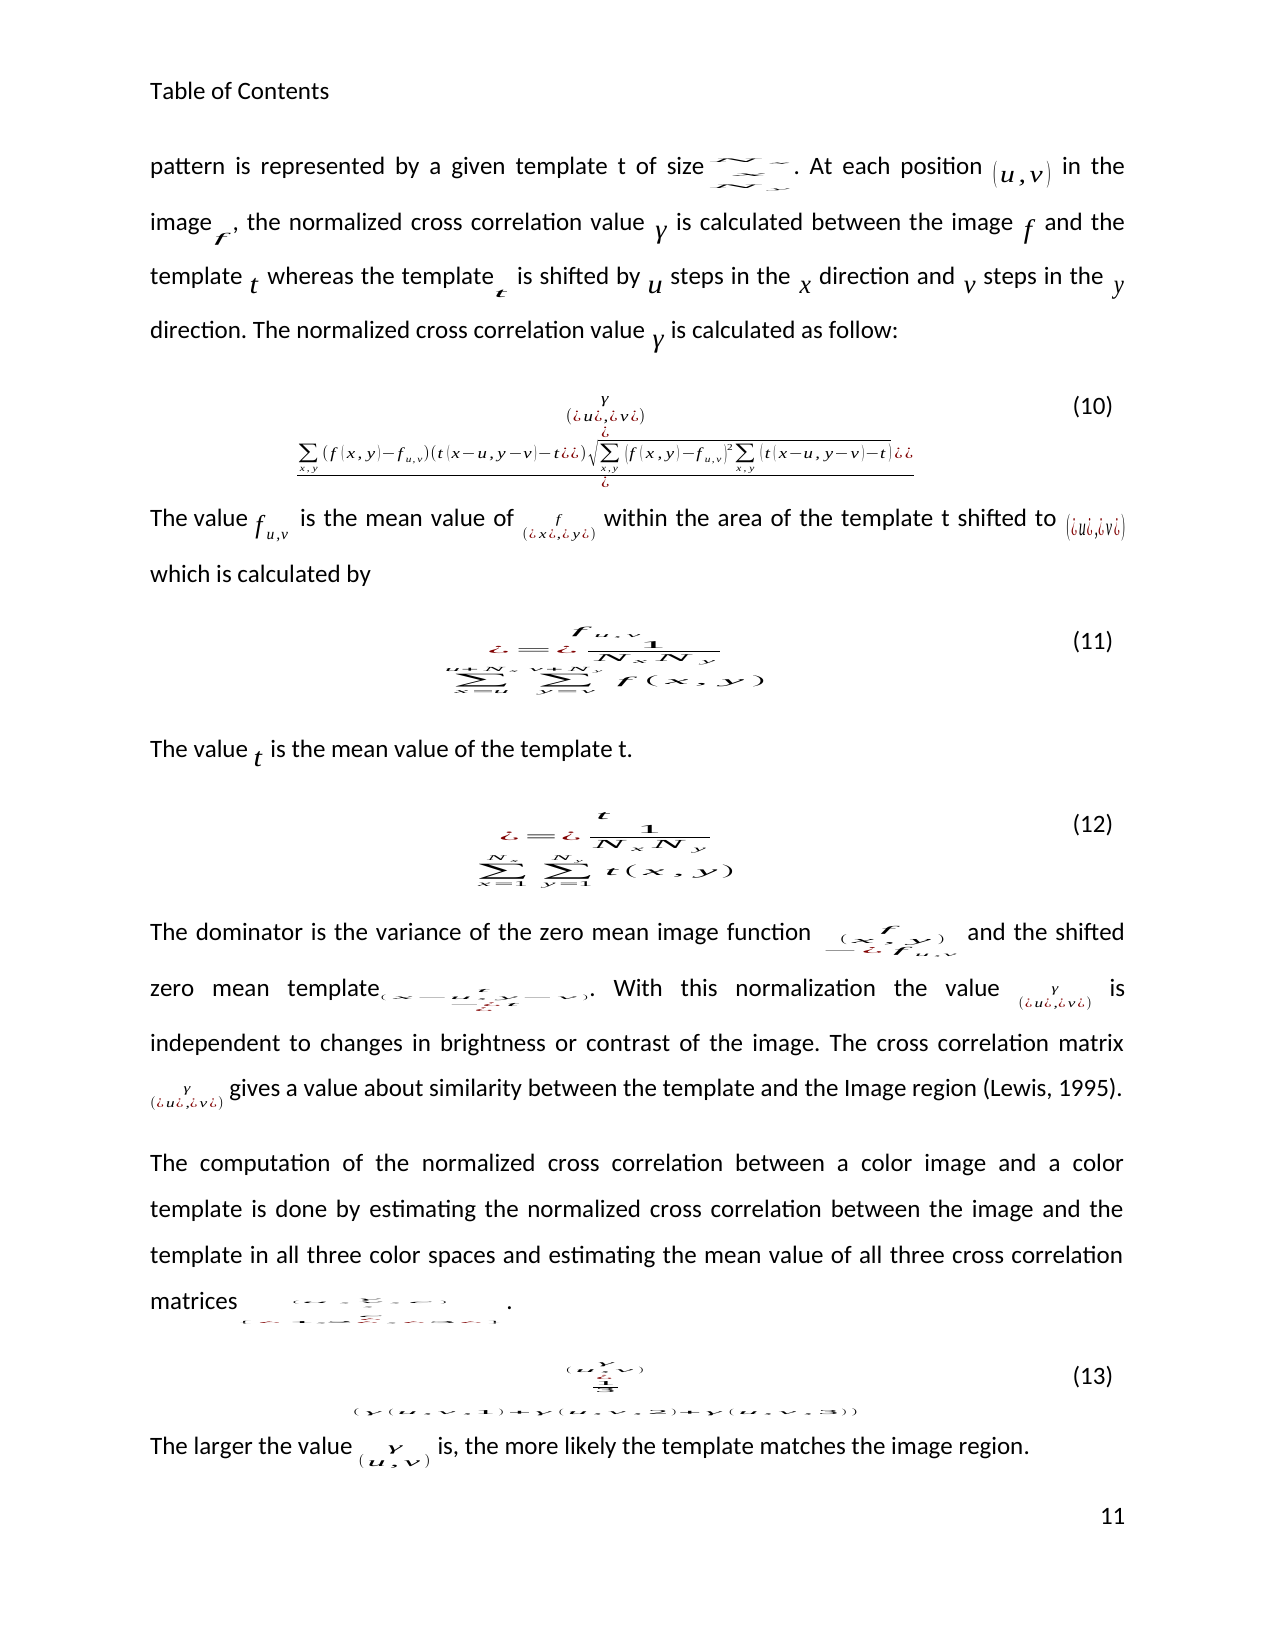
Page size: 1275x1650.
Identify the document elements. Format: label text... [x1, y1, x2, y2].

table_header (12) [1061, 808, 1147, 916]
text The computation of the normalized cross correlation between a color image and a color template is done by estimating the normalized cross correlation between the image and the template in all three color spaces and estimating the mean value of all three cross correlation matrices. [150, 1148, 1125, 1324]
text The dominator is the variance of the zero mean image function and the shifted zero mean template. With this normalization the value is independent to changes in brightness or contrast of the image. The cross correlation matrix gives a value about similarity between the template and the Image region (Lewis, 1995). [150, 916, 1125, 1112]
table_header [150, 625, 1061, 733]
table_header (13) [1061, 1360, 1147, 1431]
table_header (10) [1061, 390, 1147, 503]
text The value is the mean value of the template t. [150, 733, 1125, 772]
text The larger the value is, the more likely the template matches the image region. [150, 1431, 1125, 1470]
table_header [150, 1360, 1061, 1431]
text The value is the mean value of within the area of the template t shifted to which is calculated by [150, 503, 1125, 589]
table_header (11) [1061, 625, 1147, 733]
text Template matching is a technique for finding regions in an image that matches a smaller image template. One approach of determining the position of a pattern in an image is based on the 2D normalized cross correlation. Let be the intensity value of an image at the point where, and is the image size of the image. The pattern is represented by a given template t of size. At each position in the image, the normalized cross correlation value is calculated between the image and the template whereas the template is shifted by steps in the direction and steps in the direction. The normalized cross correlation value is calculated as follow: [150, 150, 1125, 354]
table_header [150, 390, 1061, 503]
table_header [150, 808, 1061, 916]
